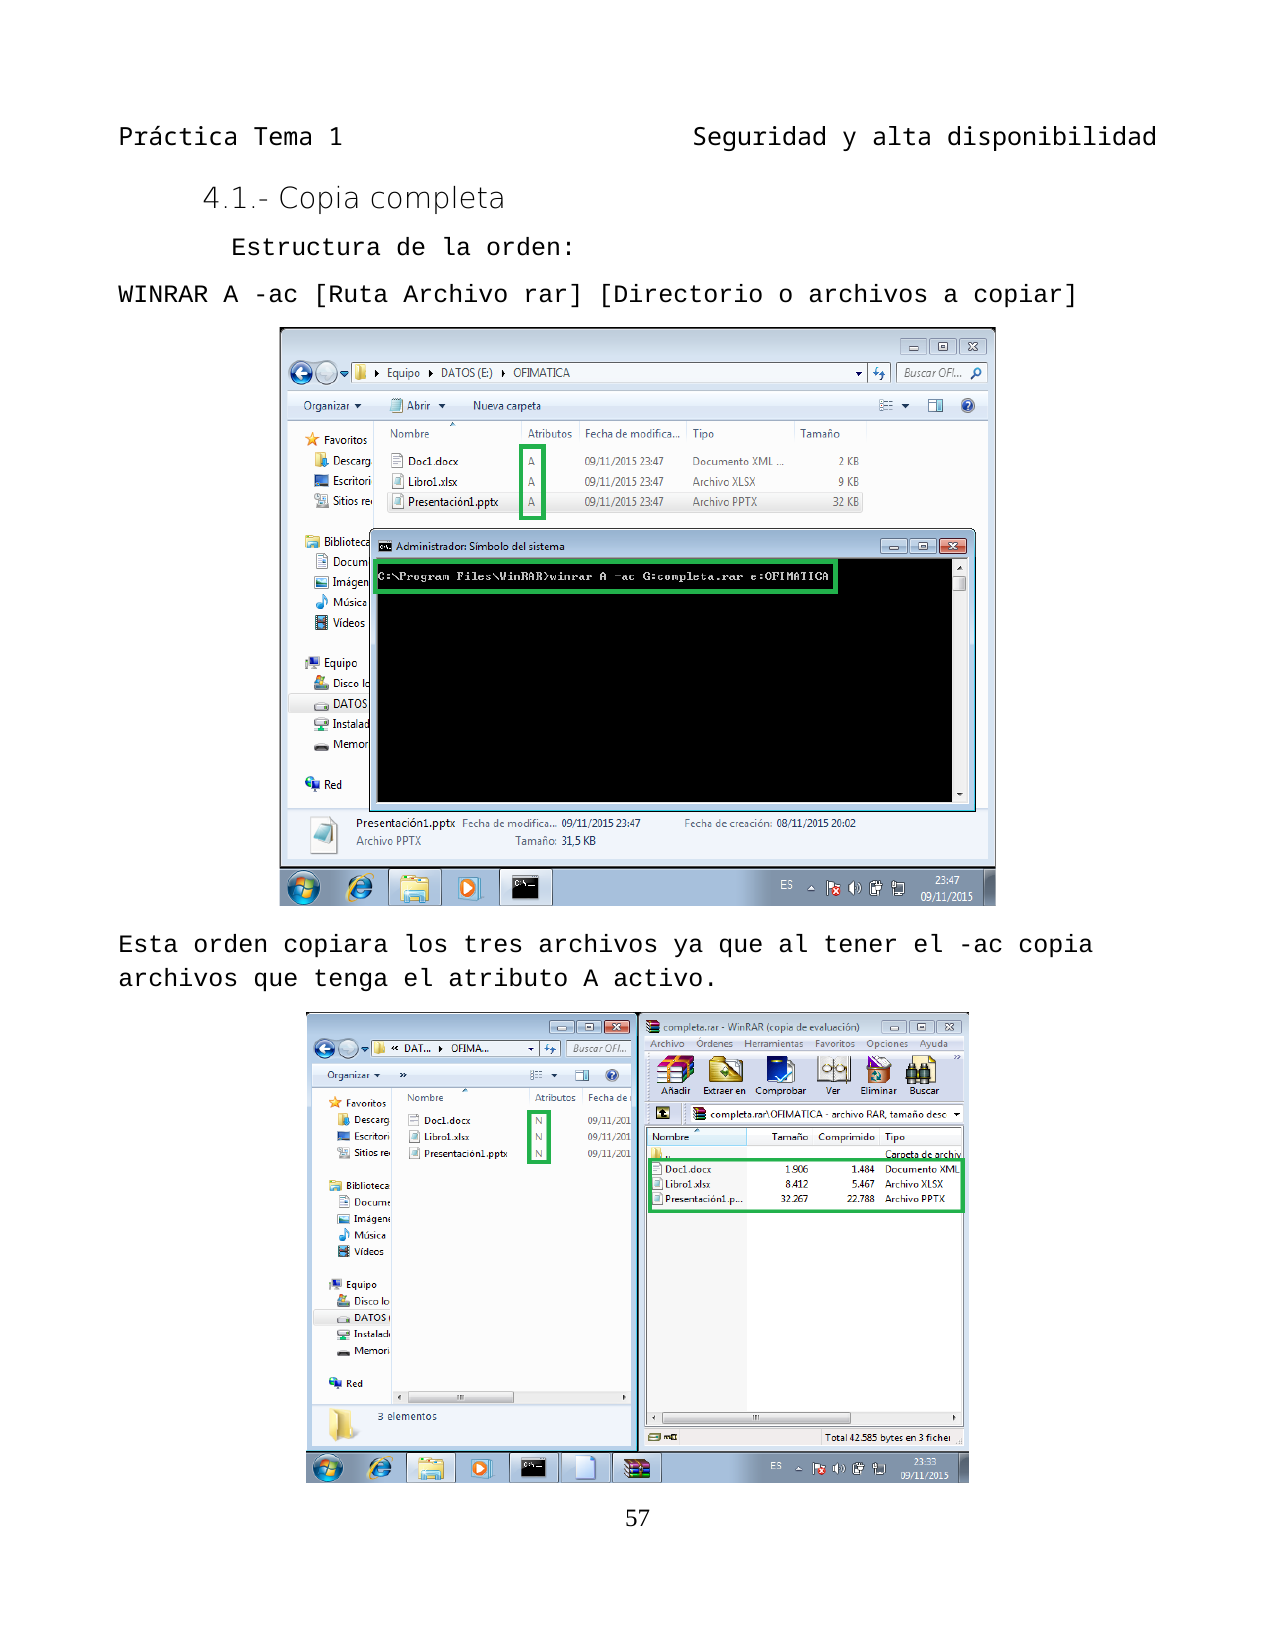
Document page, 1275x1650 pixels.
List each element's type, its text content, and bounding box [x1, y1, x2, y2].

text WINRAR A -ac [Ruta Archivo rar] [Directorio o archivos a copiar] [118, 281, 1157, 310]
picture [279, 327, 996, 906]
text Esta orden copiara los tres archivos ya que al tener el -ac copia archivos que tenga el atributo A activo. [118, 932, 1157, 994]
text Estructura de la orden: [231, 235, 1157, 263]
picture [306, 1012, 969, 1483]
list Copia completa [193, 182, 1157, 216]
